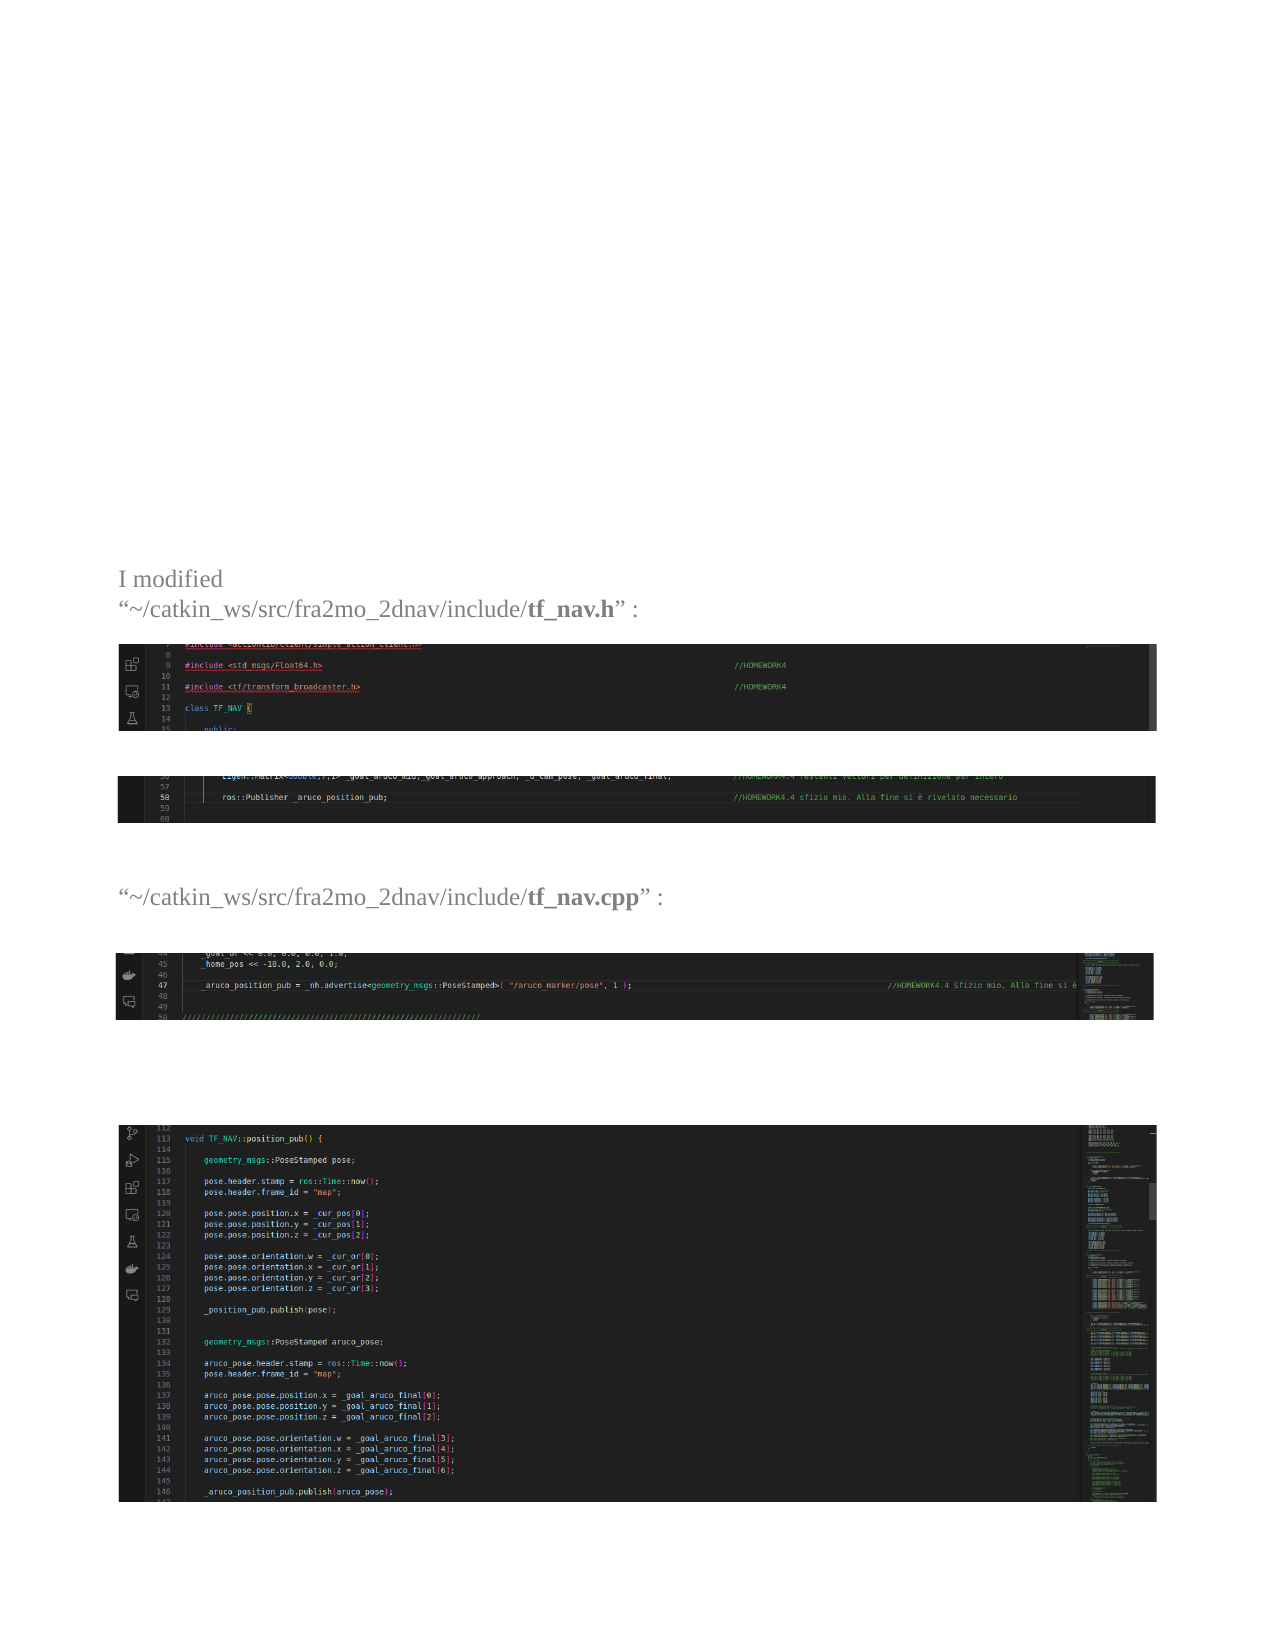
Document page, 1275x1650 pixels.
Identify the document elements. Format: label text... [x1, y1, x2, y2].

picture [118, 1125, 1157, 1502]
text “~/catkin_ws/src/fra2mo_2dnav/include/tf_nav.h” : [118, 593, 1157, 623]
picture [115, 953, 1154, 1014]
text I modified [118, 563, 1157, 593]
picture [117, 807, 1156, 823]
picture [118, 644, 1157, 699]
text “~/catkin_ws/src/fra2mo_2dnav/include/tf_nav.cpp” : [118, 881, 1157, 910]
